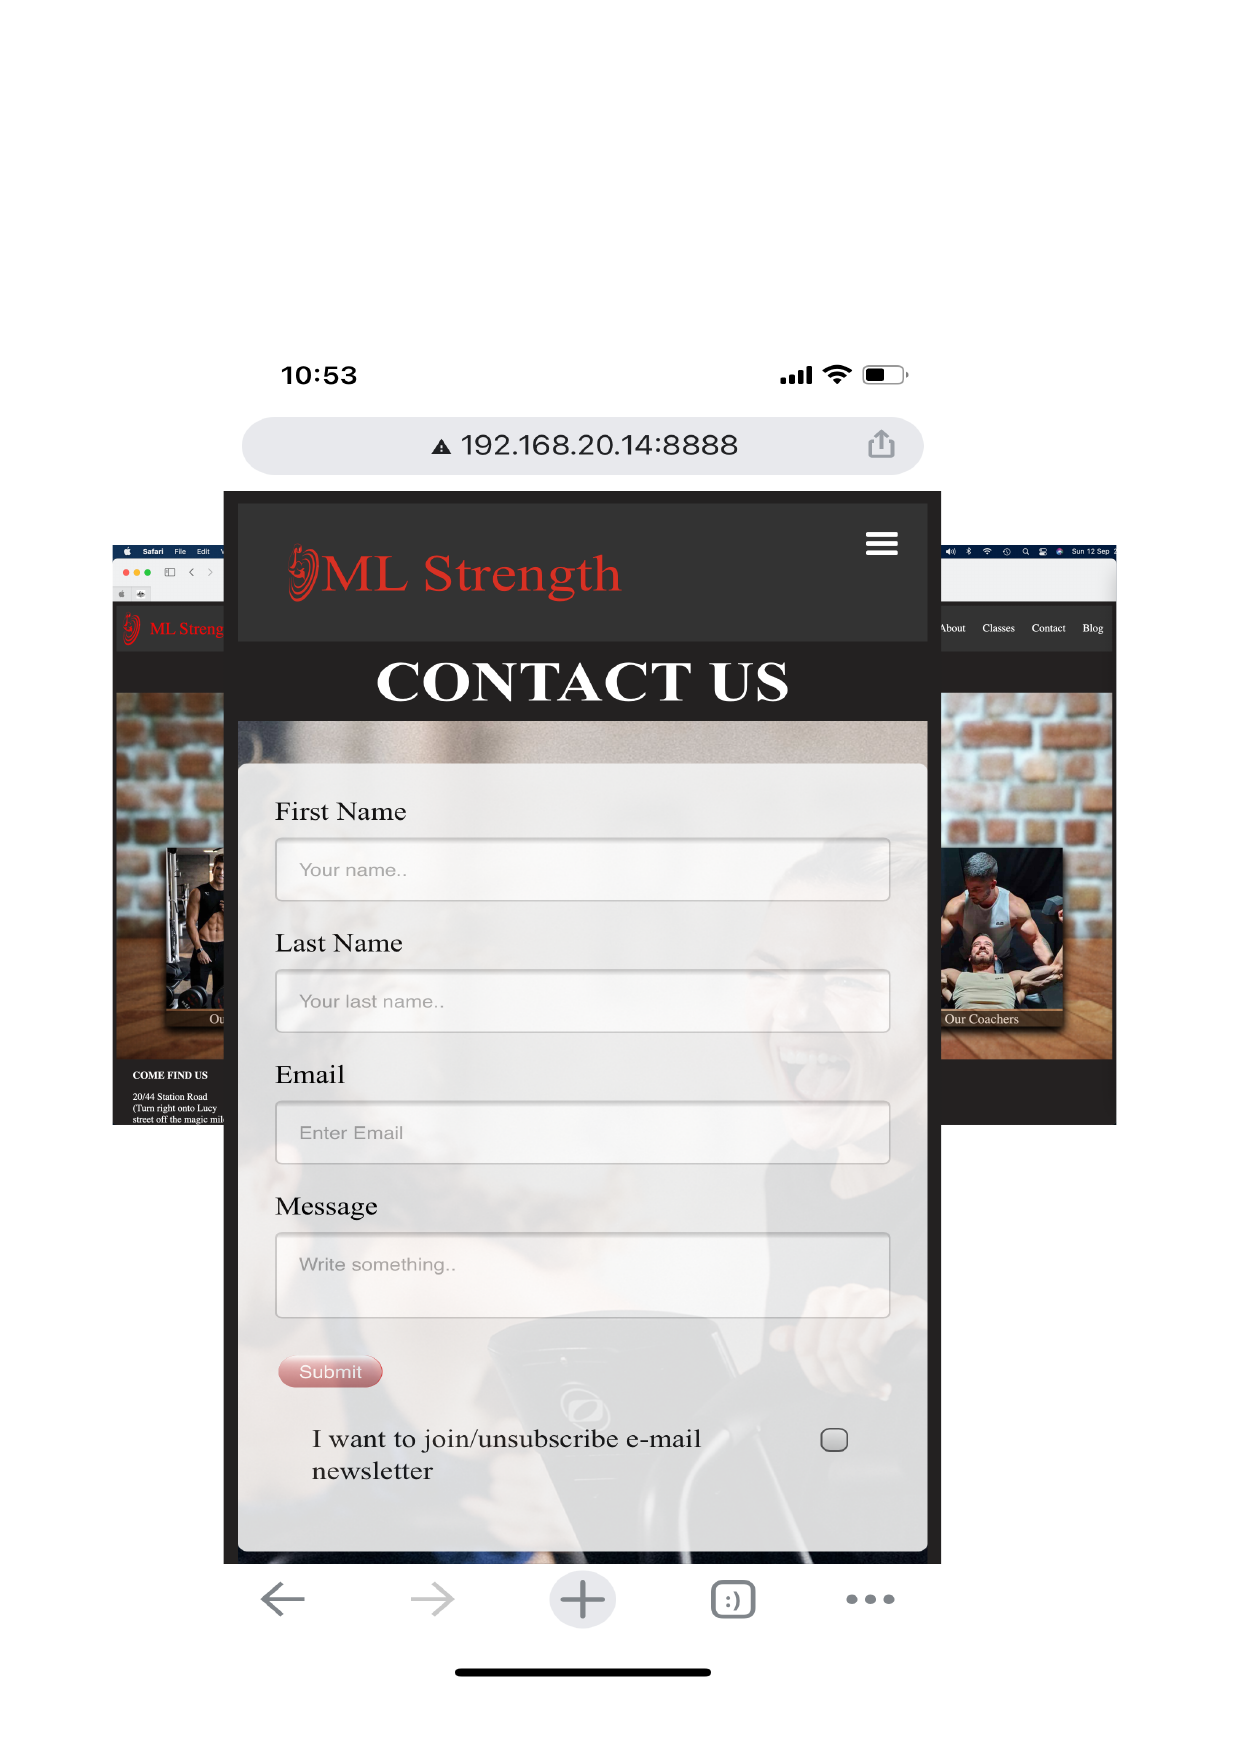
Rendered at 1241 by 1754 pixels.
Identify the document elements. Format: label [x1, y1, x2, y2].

picture [112, 335, 1117, 1689]
